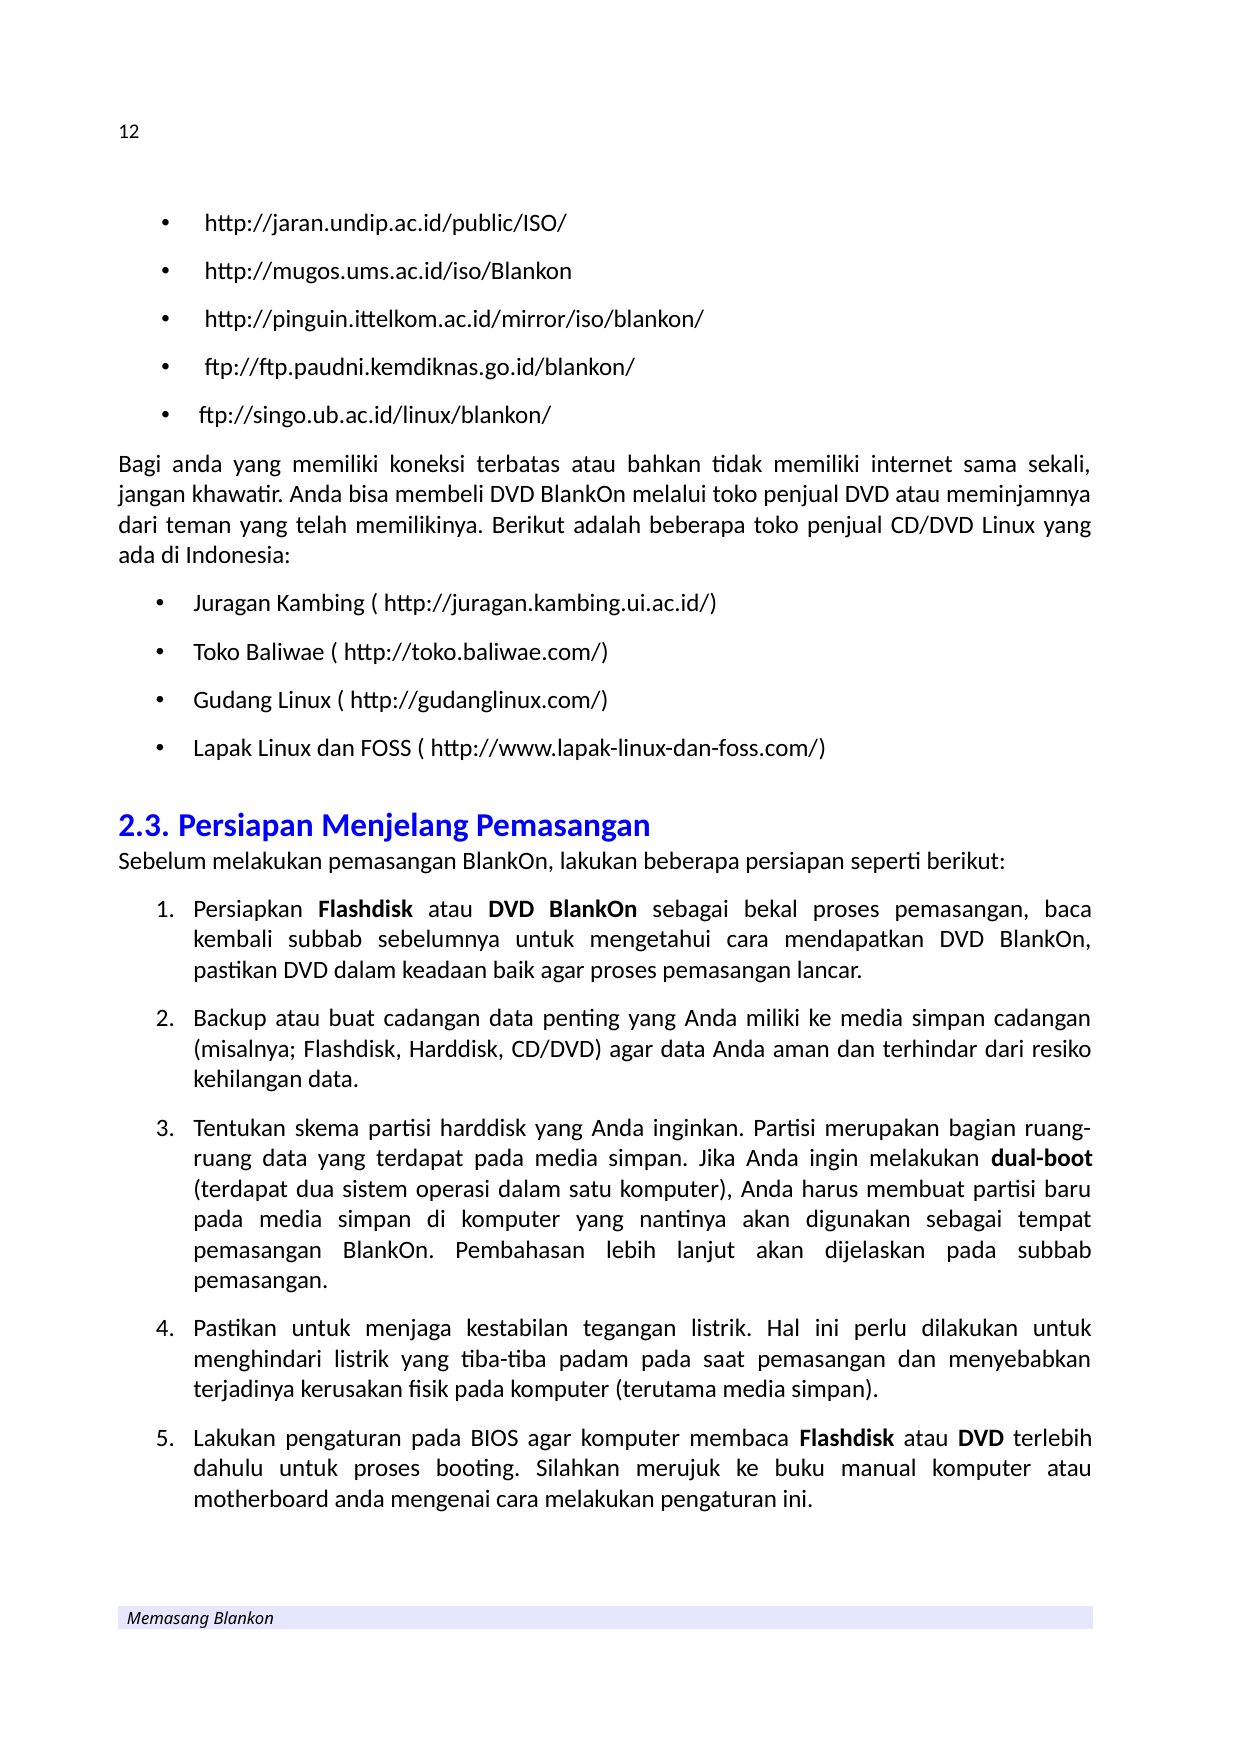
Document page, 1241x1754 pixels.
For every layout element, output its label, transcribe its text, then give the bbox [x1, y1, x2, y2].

list http://pinguin.ittelkom.ac.id/mirror/iso/blankon/ [161, 303, 1093, 334]
list Gudang Linux ( http://gudanglinux.com/) [156, 684, 1093, 714]
list Toko Baliwae ( http://toko.baliwae.com/) [156, 636, 1093, 666]
list ftp://ftp.paudni.kemdiknas.go.id/blankon/ [161, 351, 1093, 382]
list Tentukan skema partisi harddisk yang Anda inginkan. Partisi merupakan bagian ruang-ruang data yang terdapat pada media simpan. Jika Anda ingin melakukan dual-boot (terdapat dua sistem operasi dalam satu komputer), Anda harus membuat partisi baru pada media simpan di komputer yang nantinya akan digunakan sebagai tempat pemasangan BlankOn. Pembahasan lebih lanjut akan dijelaskan pada subbab pemasangan. [156, 1112, 1093, 1295]
list ftp://singo.ub.ac.id/linux/blankon/ [161, 399, 1093, 430]
text Sebelum melakukan pemasangan BlankOn, lakukan beberapa persiapan seperti berikut: [118, 845, 1093, 875]
list Lakukan pengaturan pada BIOS agar komputer membaca Flashdisk atau DVD terlebih dahulu untuk proses booting. Silahkan merujuk ke buku manual komputer atau motherboard anda mengenai cara melakukan pengaturan ini. [156, 1422, 1093, 1513]
text Bagi anda yang memiliki koneksi terbatas atau bahkan tidak memiliki internet sama sekali, jangan khawatir. Anda bisa membeli DVD BlankOn melalui toko penjual DVD atau meminjamnya dari teman yang telah memilikinya. Berikut adalah beberapa toko penjual CD/DVD Linux yang ada di Indonesia: [118, 448, 1093, 570]
list Lapak Linux dan FOSS ( http://www.lapak-linux-dan-foss.com/) [156, 732, 1093, 763]
subtitle Persiapan Menjelang Pemasangan [118, 804, 1093, 845]
list http://jaran.undip.ac.id/public/ISO/ [161, 207, 1093, 237]
list Backup atau buat cadangan data penting yang Anda miliki ke media simpan cadangan (misalnya; Flashdisk, Harddisk, CD/DVD) agar data Anda aman dan terhindar dari resiko kehilangan data. [156, 1002, 1093, 1094]
list http://mugos.ums.ac.id/iso/Blankon [161, 255, 1093, 285]
list Pastikan untuk menjaga kestabilan tegangan listrik. Hal ini perlu dilakukan untuk menghindari listrik yang tiba-tiba padam pada saat pemasangan dan menyebabkan terjadinya kerusakan fisik pada komputer (terutama media simpan). [156, 1312, 1093, 1404]
list Juragan Kambing ( http://juragan.kambing.ui.ac.id/) [156, 588, 1093, 618]
list Persiapkan Flashdisk atau DVD BlankOn sebagai bekal proses pemasangan, baca kembali subbab sebelumnya untuk mengetahui cara mendapatkan DVD BlankOn, pastikan DVD dalam keadaan baik agar proses pemasangan lancar. [156, 893, 1093, 985]
